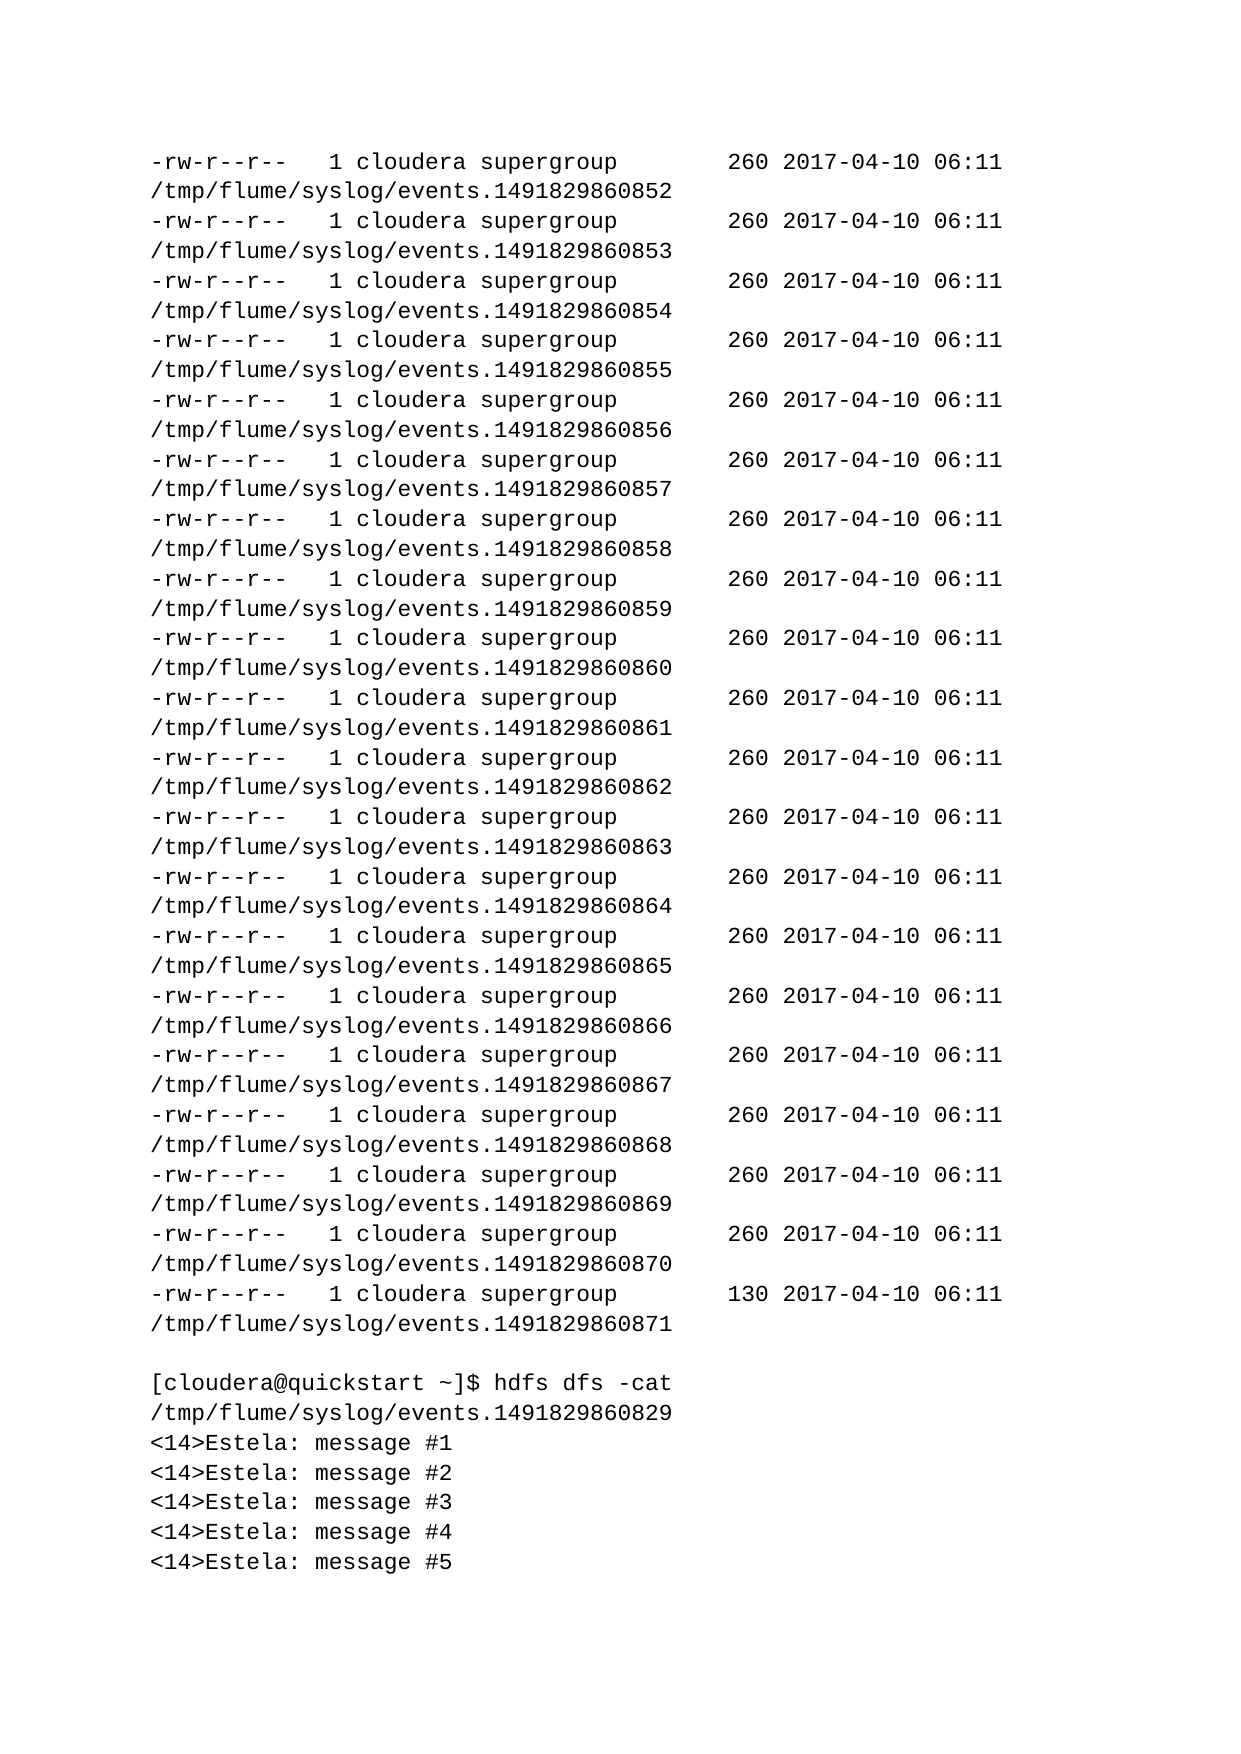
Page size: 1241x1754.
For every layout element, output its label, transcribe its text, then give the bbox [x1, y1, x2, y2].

text -rw-r--r-- 1 cloudera supergroup 260 2017-04-10 06:11 /tmp/flume/syslog/events.1491829860866 [150, 984, 1090, 1040]
text -rw-r--r-- 1 cloudera supergroup 260 2017-04-10 06:11 /tmp/flume/syslog/events.1491829860858 [150, 507, 1090, 563]
text [cloudera@quickstart ~]$ hdfs dfs -cat /tmp/flume/syslog/events.1491829860829 [150, 1371, 1090, 1427]
text -rw-r--r-- 1 cloudera supergroup 260 2017-04-10 06:11 /tmp/flume/syslog/events.1491829860863 [150, 805, 1090, 861]
text <14>Estela: message #3 [150, 1491, 1090, 1517]
text <14>Estela: message #4 [150, 1520, 1090, 1546]
text -rw-r--r-- 1 cloudera supergroup 260 2017-04-10 06:11 /tmp/flume/syslog/events.1491829860869 [150, 1163, 1090, 1219]
text -rw-r--r-- 1 cloudera supergroup 260 2017-04-10 06:11 /tmp/flume/syslog/events.1491829860859 [150, 567, 1090, 623]
text -rw-r--r-- 1 cloudera supergroup 130 2017-04-10 06:11 /tmp/flume/syslog/events.1491829860871 [150, 1282, 1090, 1338]
text -rw-r--r-- 1 cloudera supergroup 260 2017-04-10 06:11 /tmp/flume/syslog/events.1491829860868 [150, 1103, 1090, 1159]
text -rw-r--r-- 1 cloudera supergroup 260 2017-04-10 06:11 /tmp/flume/syslog/events.1491829860857 [150, 448, 1090, 504]
text <14>Estela: message #1 [150, 1431, 1090, 1457]
text -rw-r--r-- 1 cloudera supergroup 260 2017-04-10 06:11 /tmp/flume/syslog/events.1491829860862 [150, 746, 1090, 802]
text -rw-r--r-- 1 cloudera supergroup 260 2017-04-10 06:11 /tmp/flume/syslog/events.1491829860852 [150, 150, 1090, 206]
text <14>Estela: message #2 [150, 1461, 1090, 1487]
text -rw-r--r-- 1 cloudera supergroup 260 2017-04-10 06:11 /tmp/flume/syslog/events.1491829860855 [150, 329, 1090, 384]
text -rw-r--r-- 1 cloudera supergroup 260 2017-04-10 06:11 /tmp/flume/syslog/events.1491829860865 [150, 924, 1090, 980]
text -rw-r--r-- 1 cloudera supergroup 260 2017-04-10 06:11 /tmp/flume/syslog/events.1491829860856 [150, 388, 1090, 444]
text -rw-r--r-- 1 cloudera supergroup 260 2017-04-10 06:11 /tmp/flume/syslog/events.1491829860854 [150, 269, 1090, 325]
text -rw-r--r-- 1 cloudera supergroup 260 2017-04-10 06:11 /tmp/flume/syslog/events.1491829860870 [150, 1222, 1090, 1278]
text -rw-r--r-- 1 cloudera supergroup 260 2017-04-10 06:11 /tmp/flume/syslog/events.1491829860861 [150, 686, 1090, 742]
text -rw-r--r-- 1 cloudera supergroup 260 2017-04-10 06:11 /tmp/flume/syslog/events.1491829860864 [150, 865, 1090, 921]
text <14>Estela: message #5 [150, 1550, 1090, 1576]
text -rw-r--r-- 1 cloudera supergroup 260 2017-04-10 06:11 /tmp/flume/syslog/events.1491829860860 [150, 627, 1090, 682]
text -rw-r--r-- 1 cloudera supergroup 260 2017-04-10 06:11 /tmp/flume/syslog/events.1491829860867 [150, 1044, 1090, 1099]
text -rw-r--r-- 1 cloudera supergroup 260 2017-04-10 06:11 /tmp/flume/syslog/events.1491829860853 [150, 209, 1090, 265]
